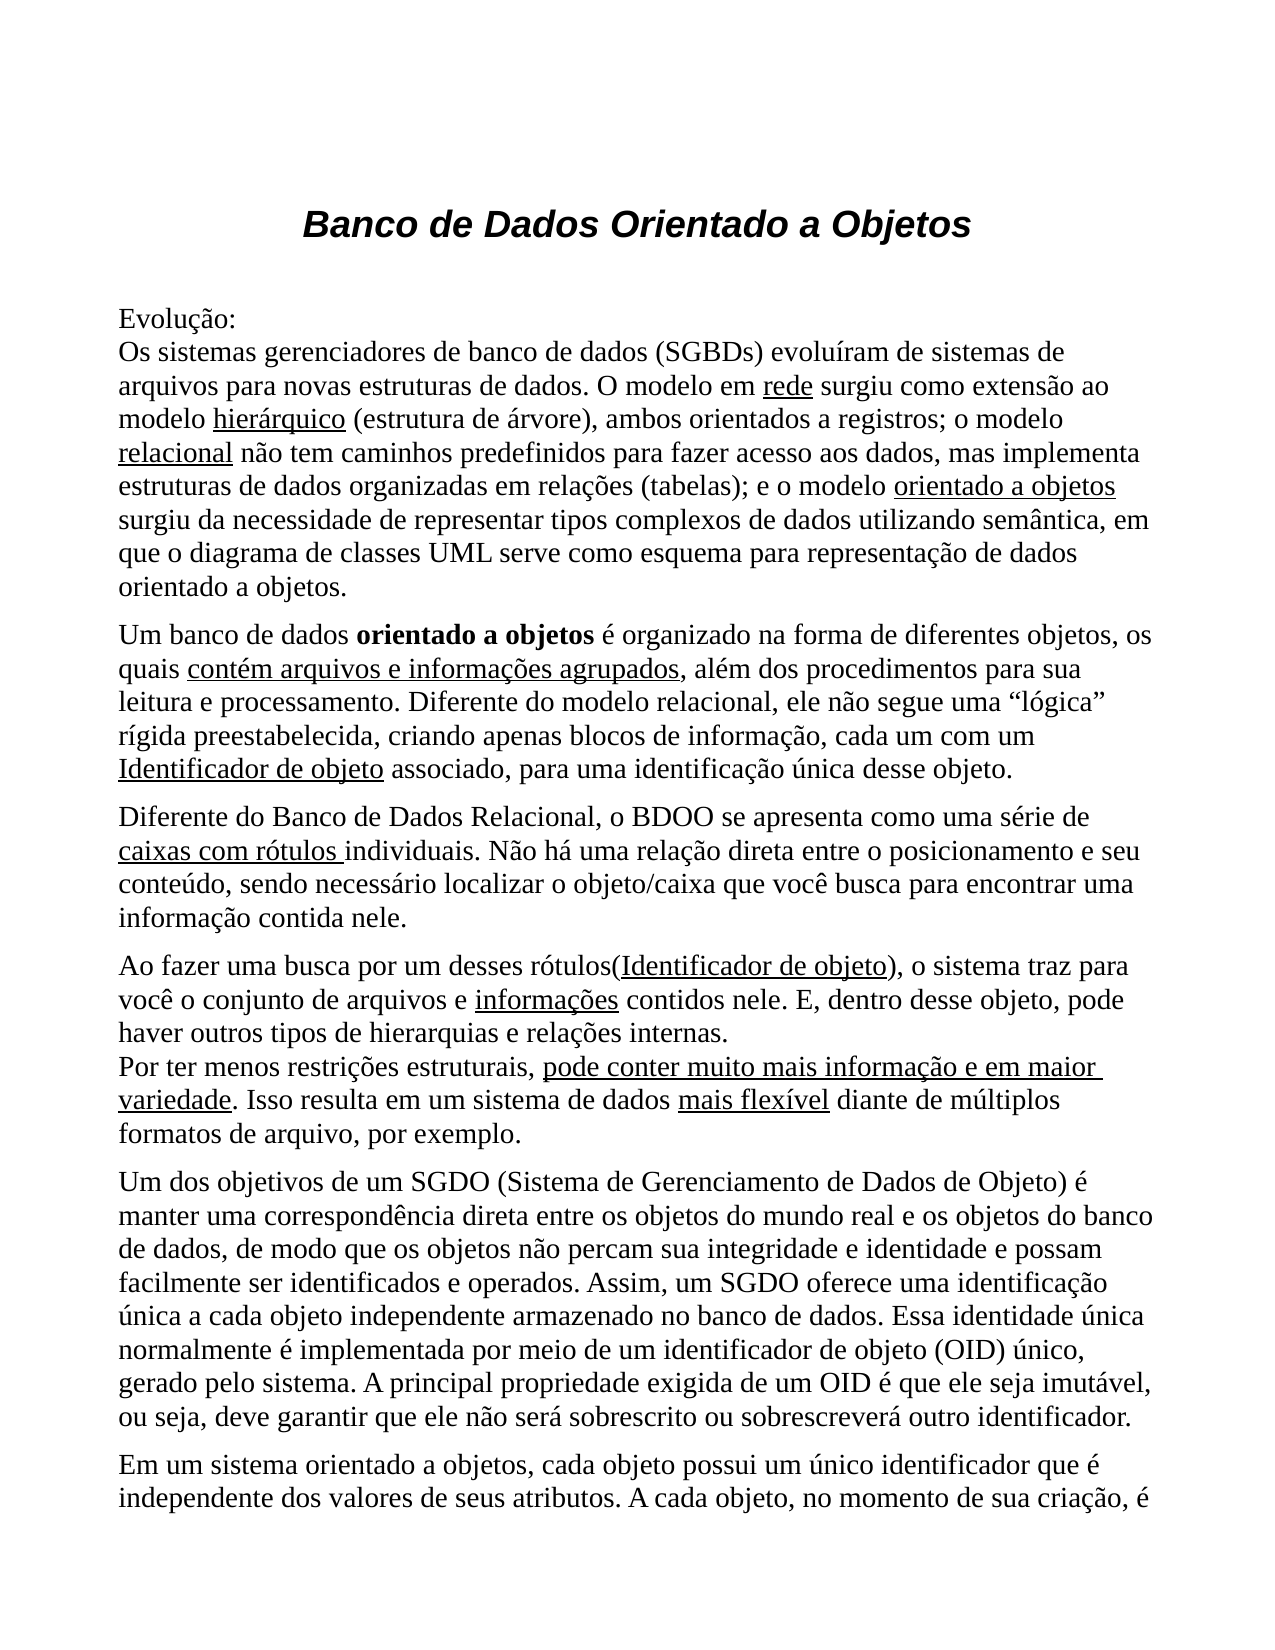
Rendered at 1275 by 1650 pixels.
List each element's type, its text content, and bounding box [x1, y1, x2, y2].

text Um banco de dados orientado a objetos é organizado na forma de diferentes objetos, os quais contém arquivos e informações agrupados, além dos procedimentos para sua leitura e processamento. Diferente do modelo relacional, ele não segue uma “lógica” rígida preestabelecida, criando apenas blocos de informação, cada um com um Identificador de objeto associado, para uma identificação única desse objeto. [118, 617, 1157, 785]
text Por ter menos restrições estruturais, pode conter muito mais informação e em maior variedade. Isso resulta em um sistema de dados mais flexível diante de múltiplos formatos de arquivo, por exemplo. [118, 1049, 1157, 1149]
text Ao fazer uma busca por um desses rótulos(Identificador de objeto), o sistema traz para você o conjunto de arquivos e informações contidos nele. E, dentro desse objeto, pode haver outros tipos de hierarquias e relações internas. [118, 948, 1157, 1049]
text Evolução: Os sistemas gerenciadores de banco de dados (SGBDs) evoluíram de sistemas de arquivos para novas estruturas de dados. O modelo em rede surgiu como extensão ao modelo hierárquico (estrutura de árvore), ambos orientados a registros; o modelo relacional não tem caminhos predefinidos para fazer acesso aos dados, mas implementa estruturas de dados organizadas em relações (tabelas); e o modelo orientado a objetos surgiu da necessidade de representar tipos complexos de dados utilizando semântica, em que o diagrama de classes UML serve como esquema para representação de dados orientado a objetos. [118, 301, 1157, 603]
text Um dos objetivos de um SGDO (Sistema de Gerenciamento de Dados de Objeto) é manter uma correspondência direta entre os objetos do mundo real e os objetos do banco de dados, de modo que os objetos não percam sua integridade e identidade e possam facilmente ser identificados e operados. Assim, um SGDO oferece uma identificação única a cada objeto independente armazenado no banco de dados. Essa identidade única normalmente é implementada por meio de um identificador de objeto (OID) único, gerado pelo sistema. A principal propriedade exigida de um OID é que ele seja imutável, ou seja, deve garantir que ele não será sobrescrito ou sobrescreverá outro identificador. [118, 1164, 1157, 1432]
text Diferente do Banco de Dados Relacional, o BDOO se apresenta como uma série de caixas com rótulos individuais. Não há uma relação direta entre o posicionamento e seu conteúdo, sendo necessário localizar o objeto/caixa que você busca para encontrar uma informação contida nele. [118, 799, 1157, 934]
subtitle Banco de Dados Orientado a Objetos [118, 201, 1157, 245]
text Em um sistema orientado a objetos, cada objeto possui um único identificador que é independente dos valores de seus atributos. A cada objeto, no momento de sua criação, é [118, 1447, 1157, 1514]
